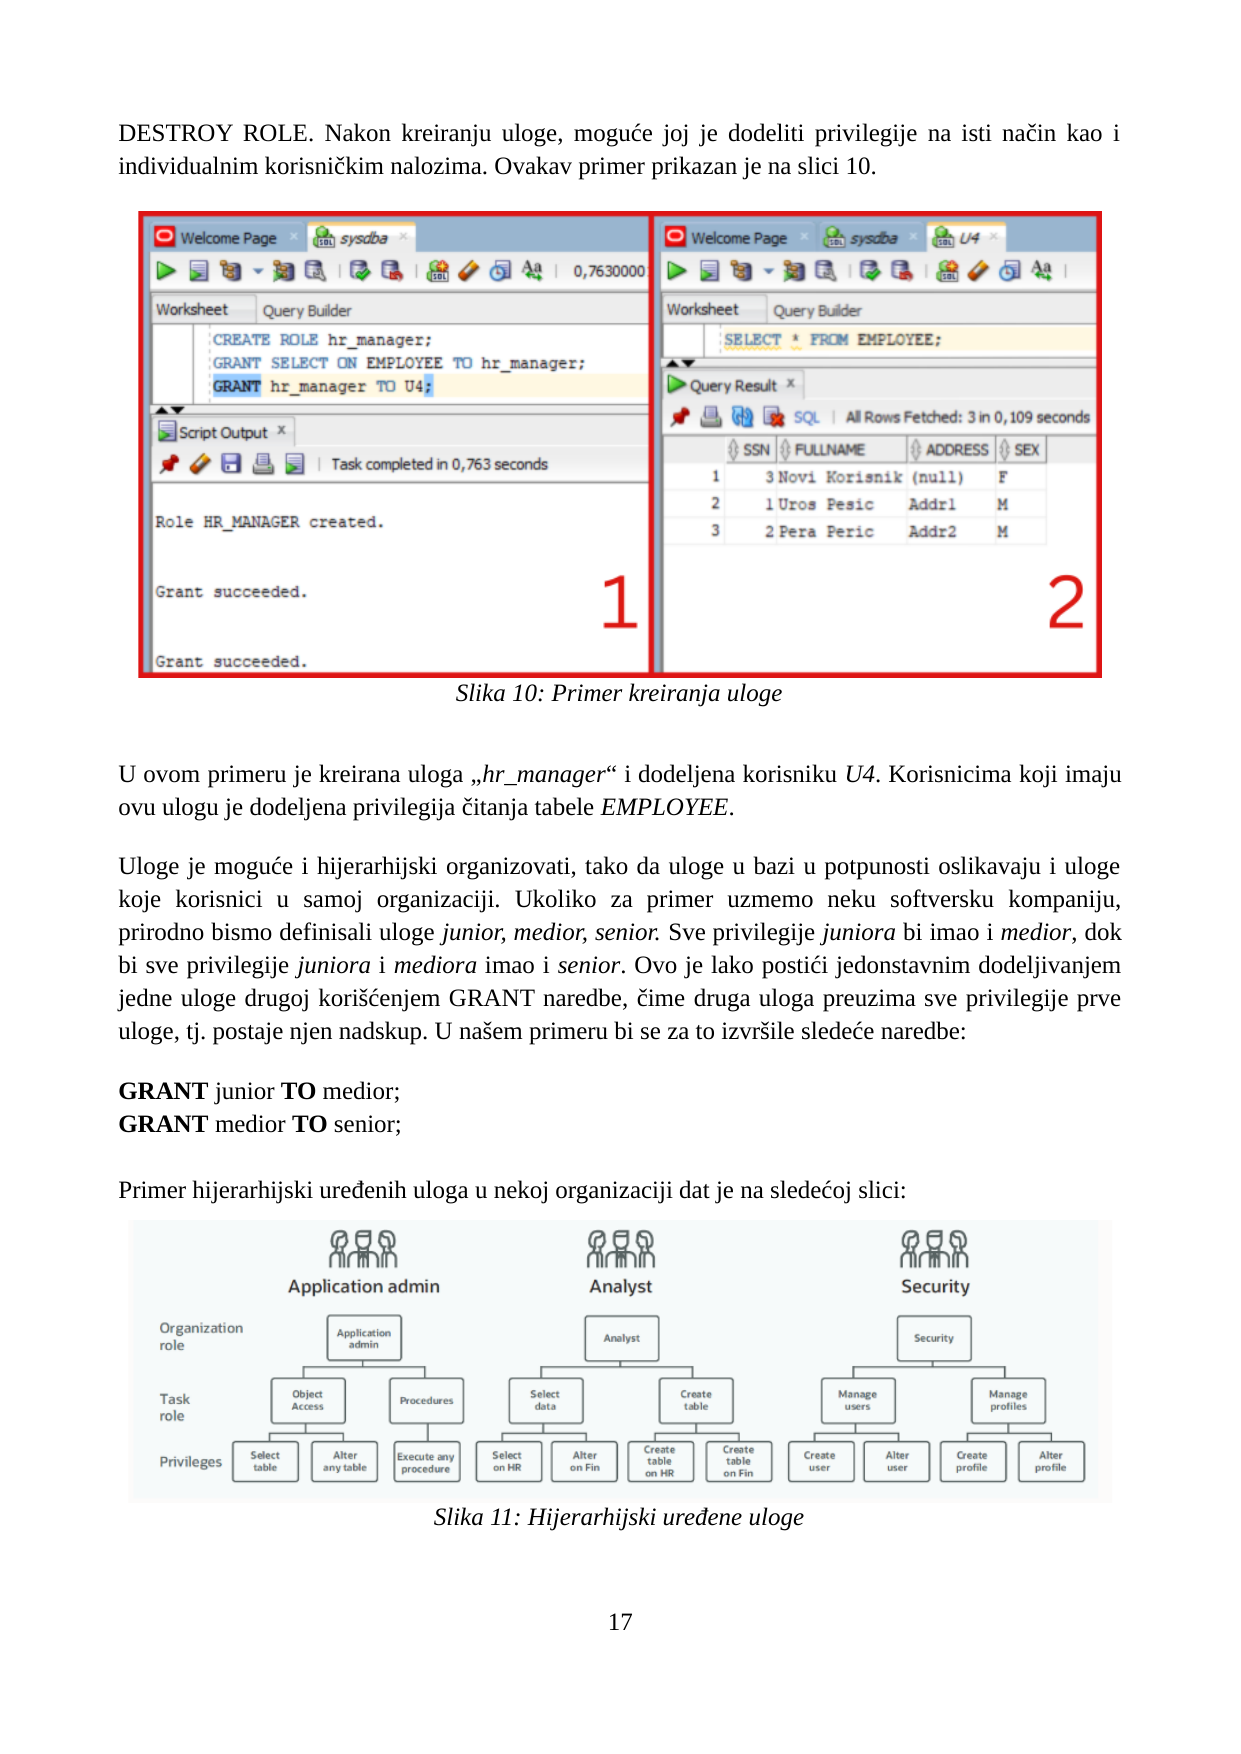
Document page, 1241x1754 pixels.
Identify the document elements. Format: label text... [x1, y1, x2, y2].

text Primer hijerarhijski uređenih uloga u nekoj organizaciji dat je na sledećoj slici: [118, 1175, 1122, 1203]
text Uloge je moguće i hijerarhijski organizovati, tako da uloge u bazi u potpunosti oslikavaju i uloge koje korisnici u samoj organizaciji. Ukoliko za primer uzmemo neku softversku kompaniju, prirodno bismo definisali uloge junior, medior, senior. Sve privilegije juniora bi imao i medior, dok bi sve privilegije juniora i mediora imao i senior. Ovo je lako postići jedonstavnim dodeljivanjem jedne uloge drugoj korišćenjem GRANT naredbe, čime druga uloga preuzima sve privilegije prve uloge, tj. postaje njen nadskup. U našem primeru bi se za to izvršile sledeće naredbe: [118, 851, 1122, 1045]
text DESTROY ROLE. Nakon kreiranju uloge, moguće joj je dodeliti privilegije na isti način kao i individualnim korisničkim nalozima. Ovakav primer prikazan je na slici 10. [118, 118, 1122, 180]
picture [138, 211, 1102, 678]
text U ovom primeru je kreirana uloga „hr_manager“ i dodeljena korisniku U4. Korisnicima koji imaju ovu ulogu je dodeljena privilegija čitanja tabele EMPLOYEE. [118, 759, 1122, 820]
text Slika 11: Hijerarhijski uređene uloge [118, 1220, 1122, 1531]
picture [128, 1220, 1113, 1503]
text GRANT medior TO senior; [118, 1109, 1122, 1137]
text GRANT junior TO medior; [118, 1076, 1122, 1104]
text Slika 10: Primer kreiranja uloge [118, 211, 1122, 707]
